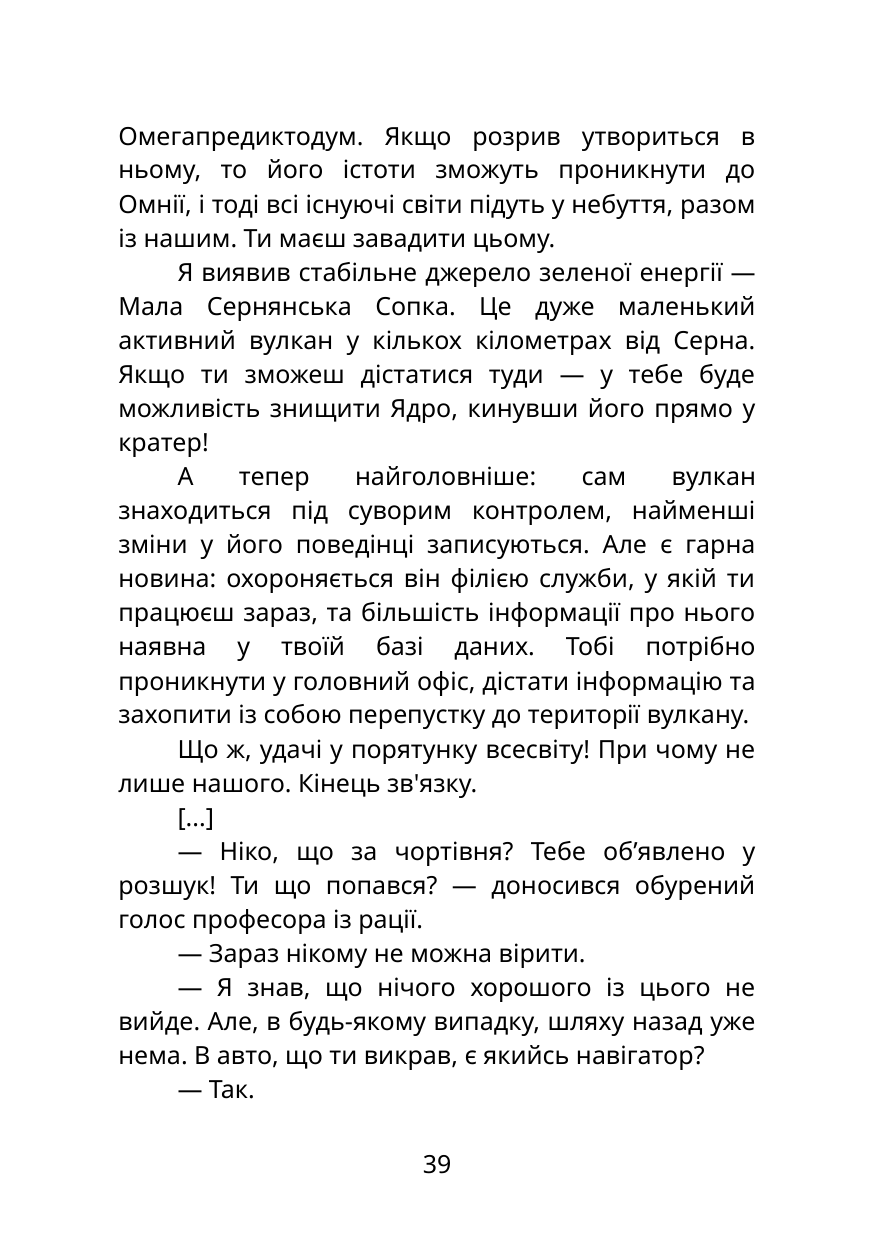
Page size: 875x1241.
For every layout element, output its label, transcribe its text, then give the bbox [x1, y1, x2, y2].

text Я виявив стабільне джерело зеленої енергії — Мала Сернянська Сопка. Це дуже маленький активний вулкан у кількох кілометрах від Серна. Якщо ти зможеш дістатися туди — у тебе буде можливість знищити Ядро, кинувши його прямо у кратер! [118, 254, 756, 459]
text — Я знав, що нічого хорошого із цього не вийде. Але, в будь-якому випадку, шляху назад уже нема. В авто, що ти викрав, є якийсь навігатор? [118, 970, 756, 1072]
text — Ніко, що за чортівня? Тебе об’явлено у розшук! Ти що попався? — доносився обурений голос професора із рації. [118, 833, 756, 936]
text [...] [118, 799, 756, 833]
text Що ж, удачі у порятунку всесвіту! При чому не лише нашого. Кінець зв'язку. [118, 731, 756, 799]
text А тепер найголовніше: сам вулкан знаходиться під суворим контролем, найменші зміни у його поведінці записуються. Але є гарна новина: охороняється він філією служби, у якій ти працюєш зараз, та більшість інформації про нього наявна у твоїй базі даних. Тобі потрібно проникнути у головний офіс, дістати інформацію та захопити із собою перепустку до території вулкану. [118, 459, 756, 731]
text Омегапредиктодум. Якщо розрив утвориться в ньому, то його істоти зможуть проникнути до Омнії, і тоді всі існуючі світи підуть у небуття, разом із нашим. Ти маєш завадити цьому. [118, 118, 756, 254]
text — Зараз нікому не можна вірити. [118, 936, 756, 970]
text — Так. [118, 1072, 756, 1106]
